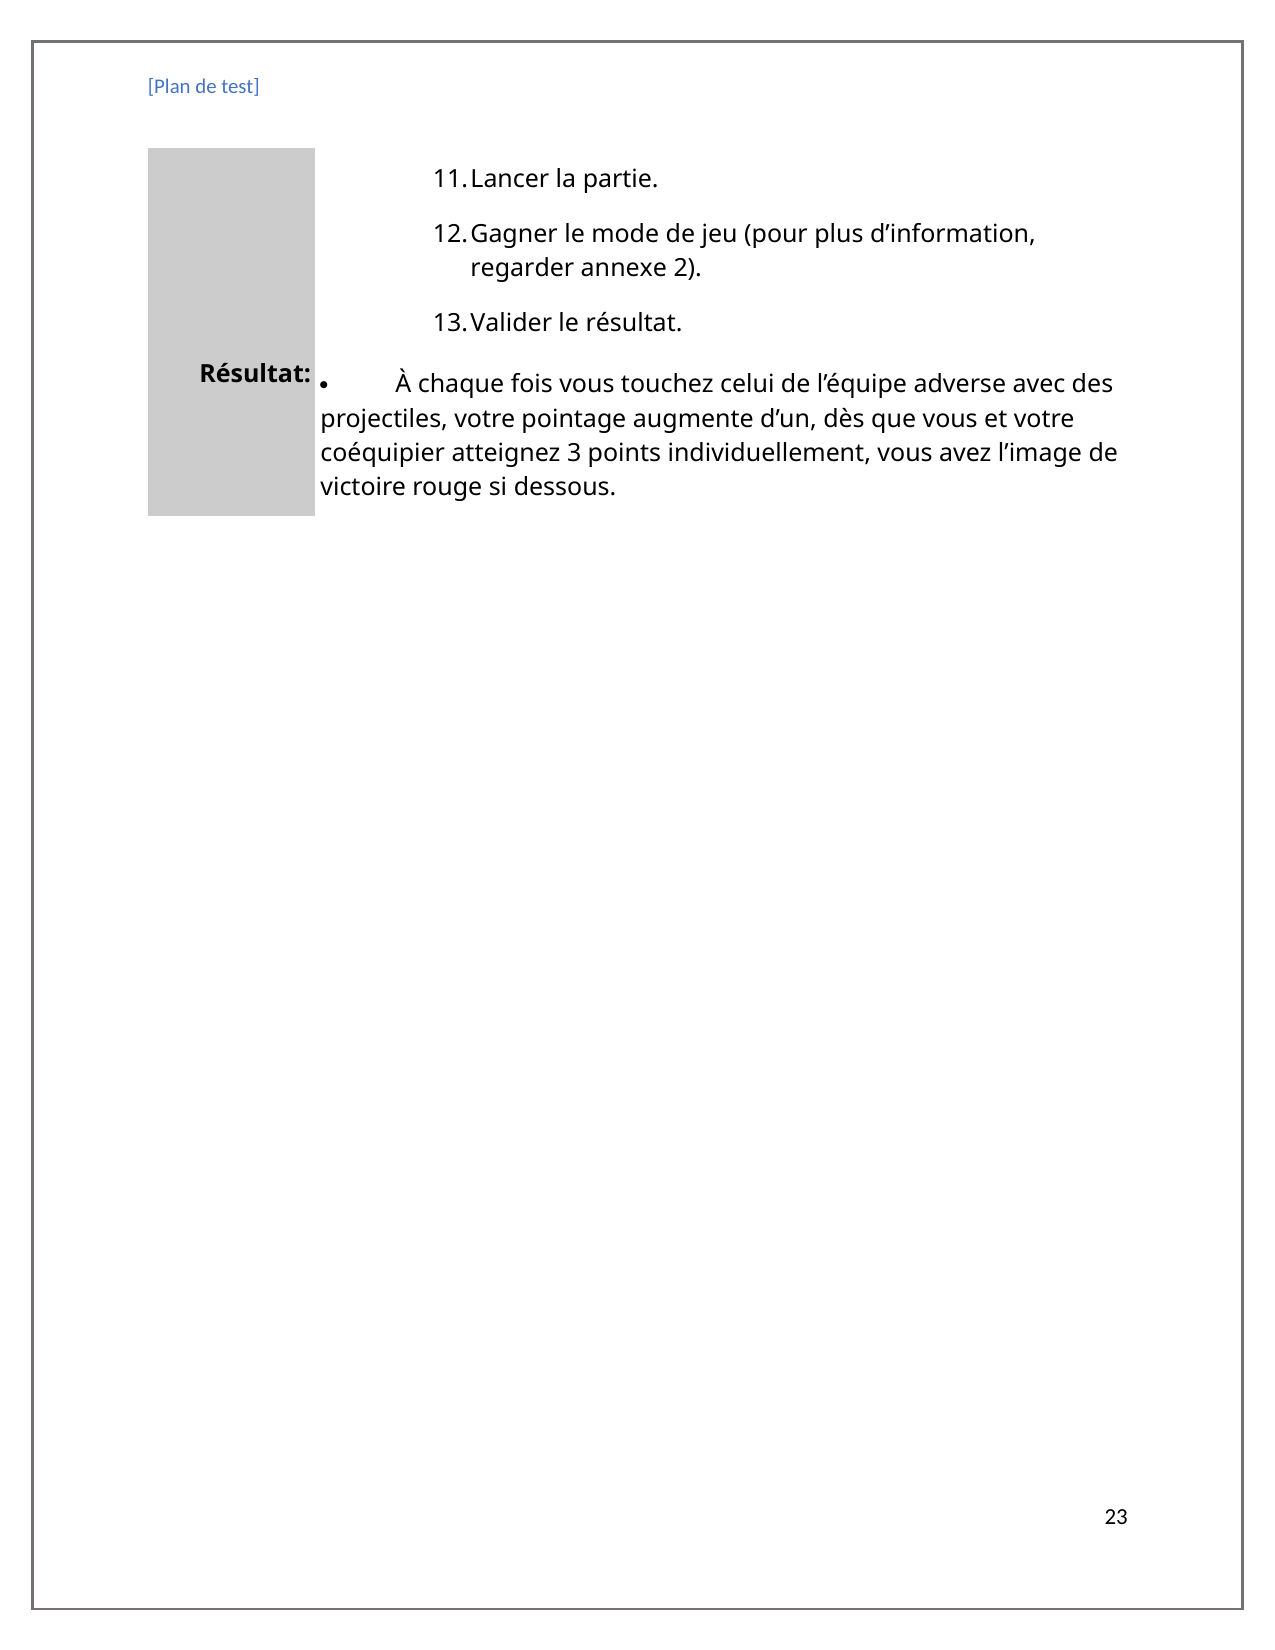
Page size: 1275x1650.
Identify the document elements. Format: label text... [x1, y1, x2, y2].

table_cell [148, 148, 315, 353]
table_cell Résultat: [148, 353, 315, 516]
table_cell Lancer l’application. Sélectionner Solo. Choisir un kart. Sélectionné Team arena battle. Sélectionner la couleur rouge et cliquer sur continuer. Sélectionner une carte. Sélectionner le mode de jeu « Joueur avec le plus de points ». Réduire le « temps maximal » à 0. Mettre le « nombre de points pour gagner » à 3. Rajouter un IA dans l’équipe 2 (couleur bleu) et l’équipe 1 (couleur rouge). Lancer la partie. Gagner le mode de jeu (pour plus d’information, regarder annexe 2). Valider le résultat. [315, 148, 1127, 353]
table_cell À chaque fois vous touchez celui de l’équipe adverse avec des projectiles, votre pointage augmente d’un, dès que vous et votre coéquipier atteignez 3 points individuellement, vous avez l’image de victoire rouge si dessous. [315, 353, 1127, 516]
